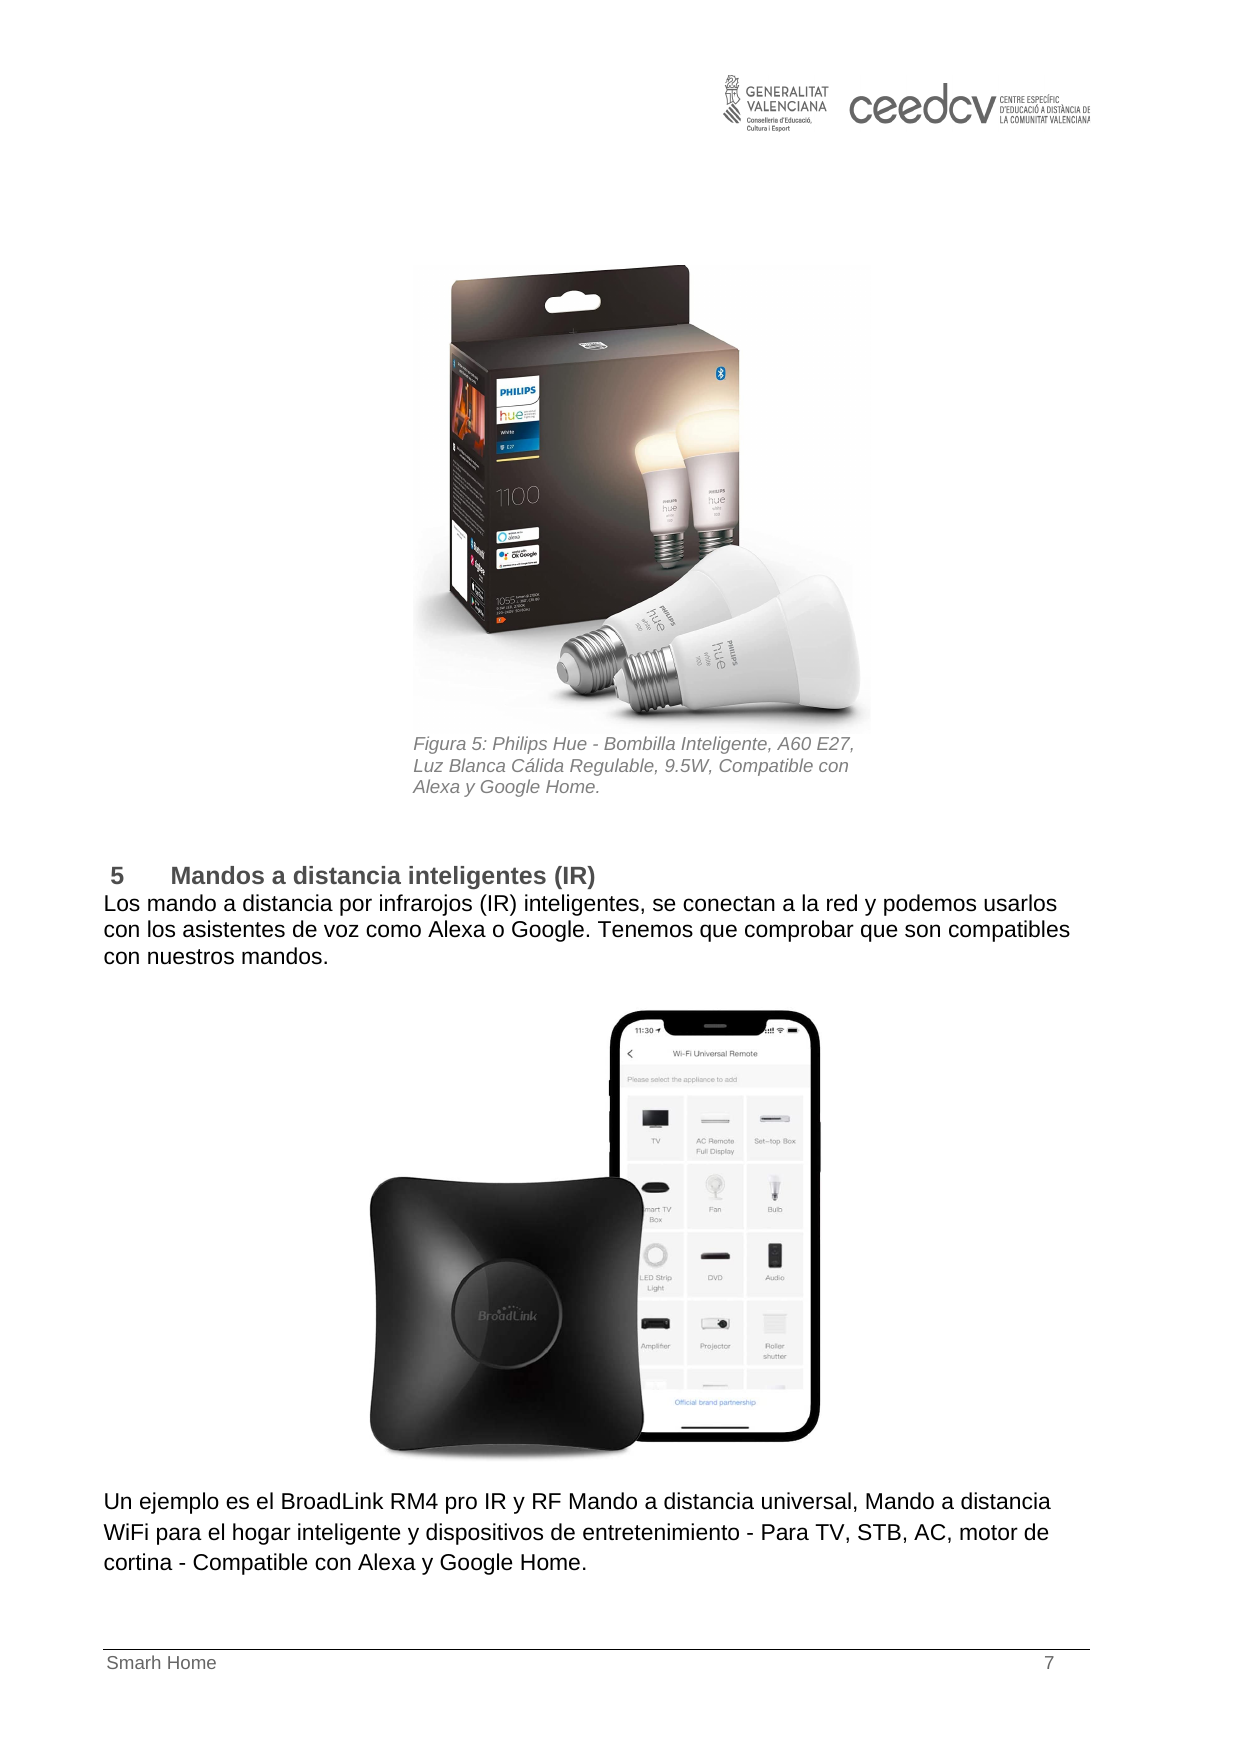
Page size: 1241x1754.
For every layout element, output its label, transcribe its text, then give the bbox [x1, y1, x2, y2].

picture [368, 1007, 822, 1462]
subtitle Mandos a distancia INTELIGENTES (IR) [103, 863, 1090, 890]
text Un ejemplo es el BroadLink RM4 pro IR y RF Mando a distancia universal, Mando a distancia WiFi para el hogar inteligente y dispositivos de entretenimiento - Para TV, STB, AC, motor de cortina - Compatible con Alexa y Google Home. [103, 1488, 1090, 1575]
text Figura 5: Philips Hue - Bombilla Inteligente, A60 E27, Luz Blanca Cálida Regulable, 9.5W, Compatible con Alexa y Google Home. [413, 734, 871, 798]
picture [723, 75, 1091, 132]
text Los mando a distancia por infrarojos (IR) inteligentes, se conectan a la red y podemos usarlos con los asistentes de voz como Alexa o Google. Tenemos que comprobar que son compatibles con nuestros mandos. [103, 890, 1090, 969]
picture [413, 265, 871, 734]
